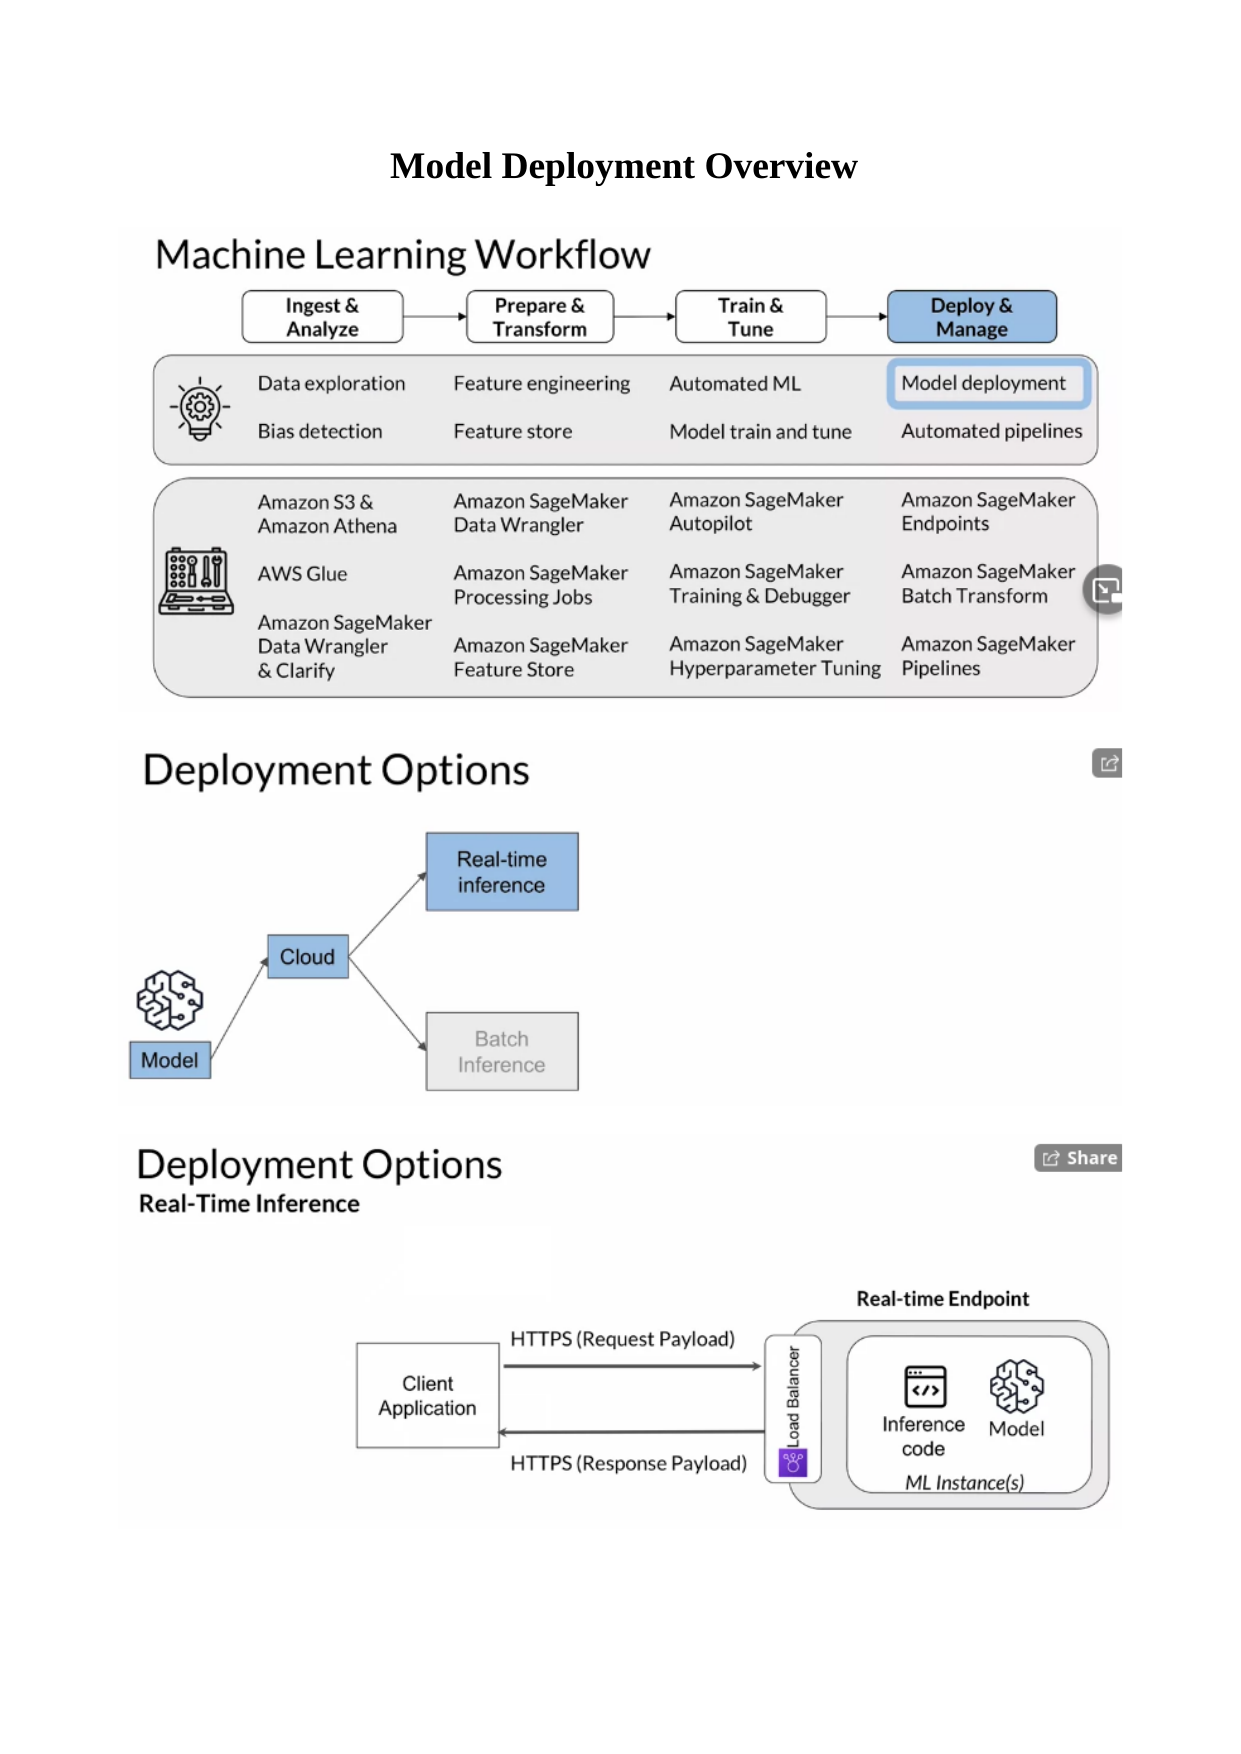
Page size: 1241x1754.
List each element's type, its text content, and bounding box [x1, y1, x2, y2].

picture [118, 227, 1123, 712]
picture [118, 740, 1123, 1106]
subtitle Model Deployment Overview [118, 143, 1122, 186]
picture [118, 1134, 1123, 1529]
